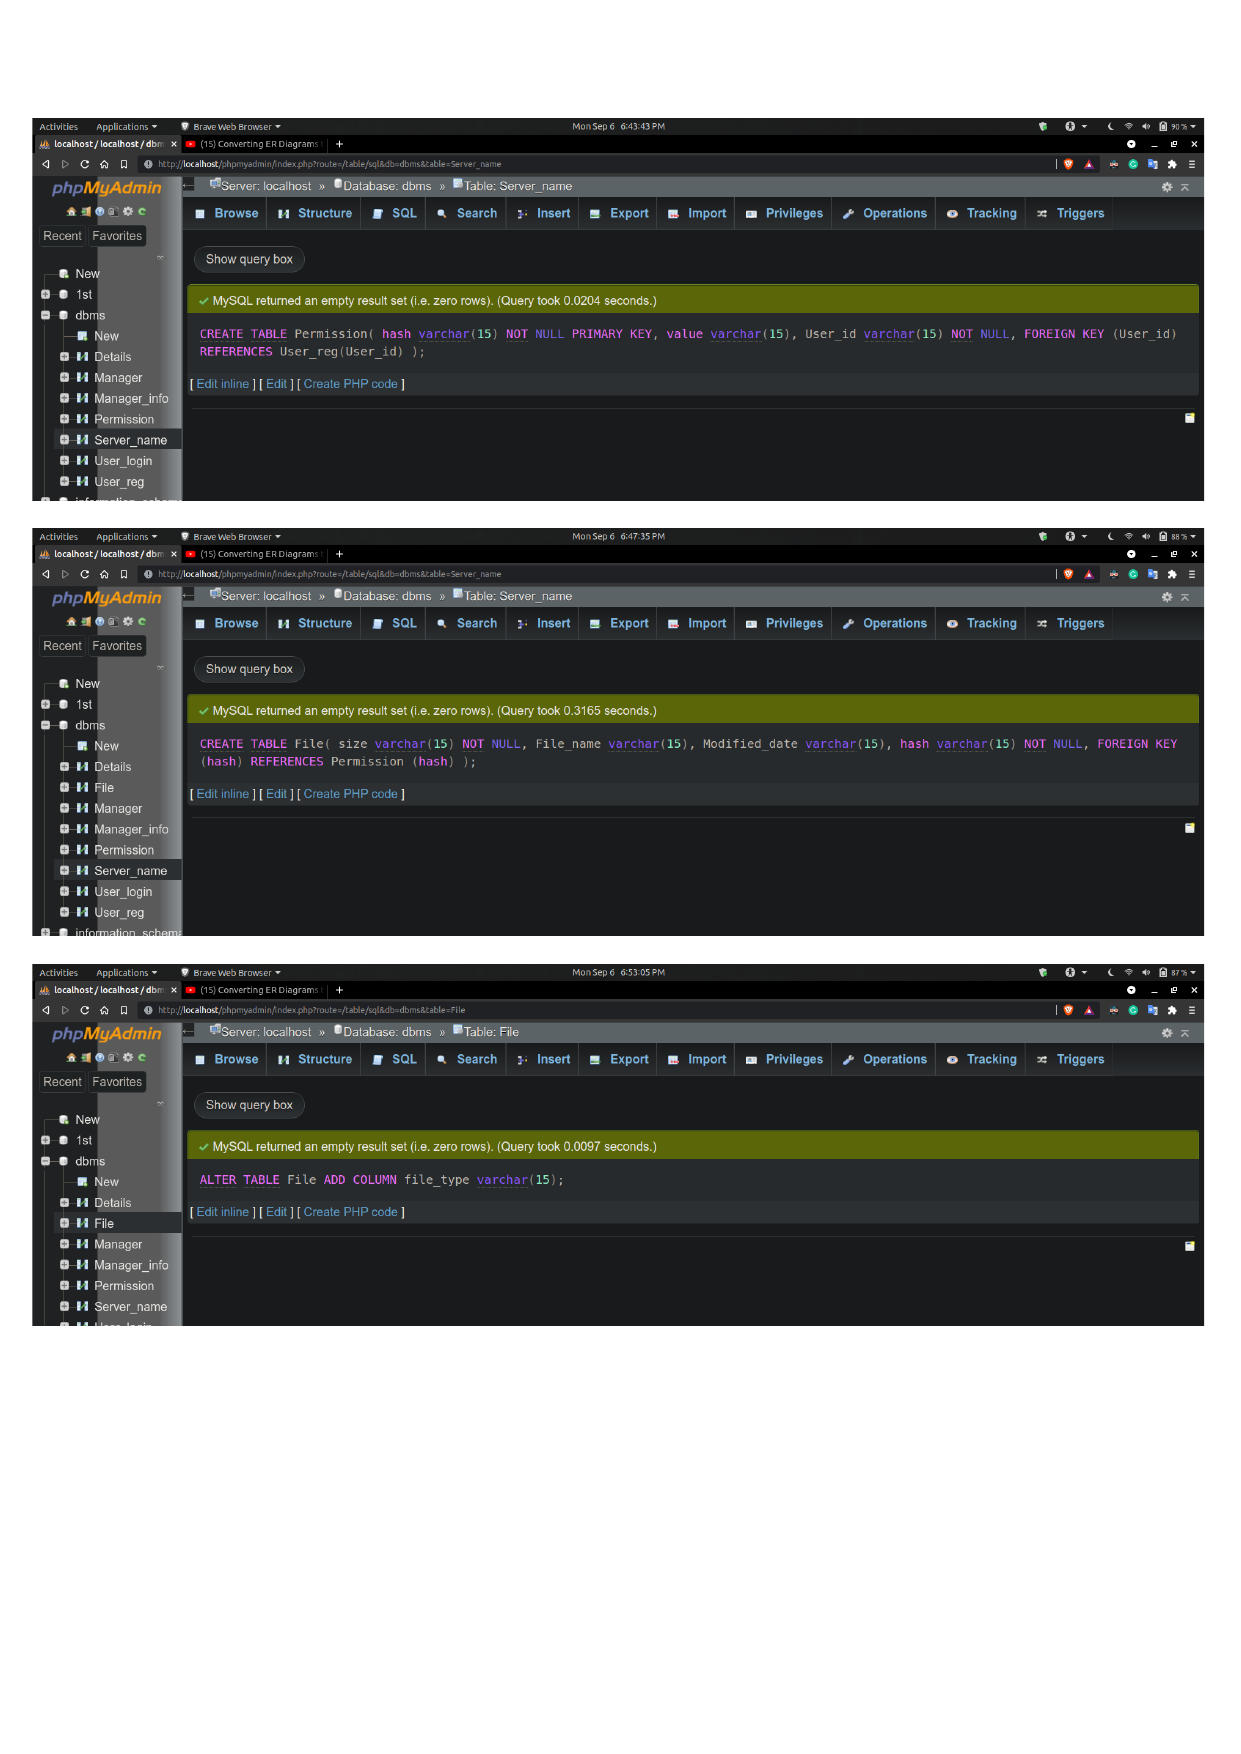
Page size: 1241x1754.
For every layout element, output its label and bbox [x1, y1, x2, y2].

picture [32, 528, 1205, 936]
picture [32, 118, 1205, 501]
picture [32, 964, 1205, 1326]
